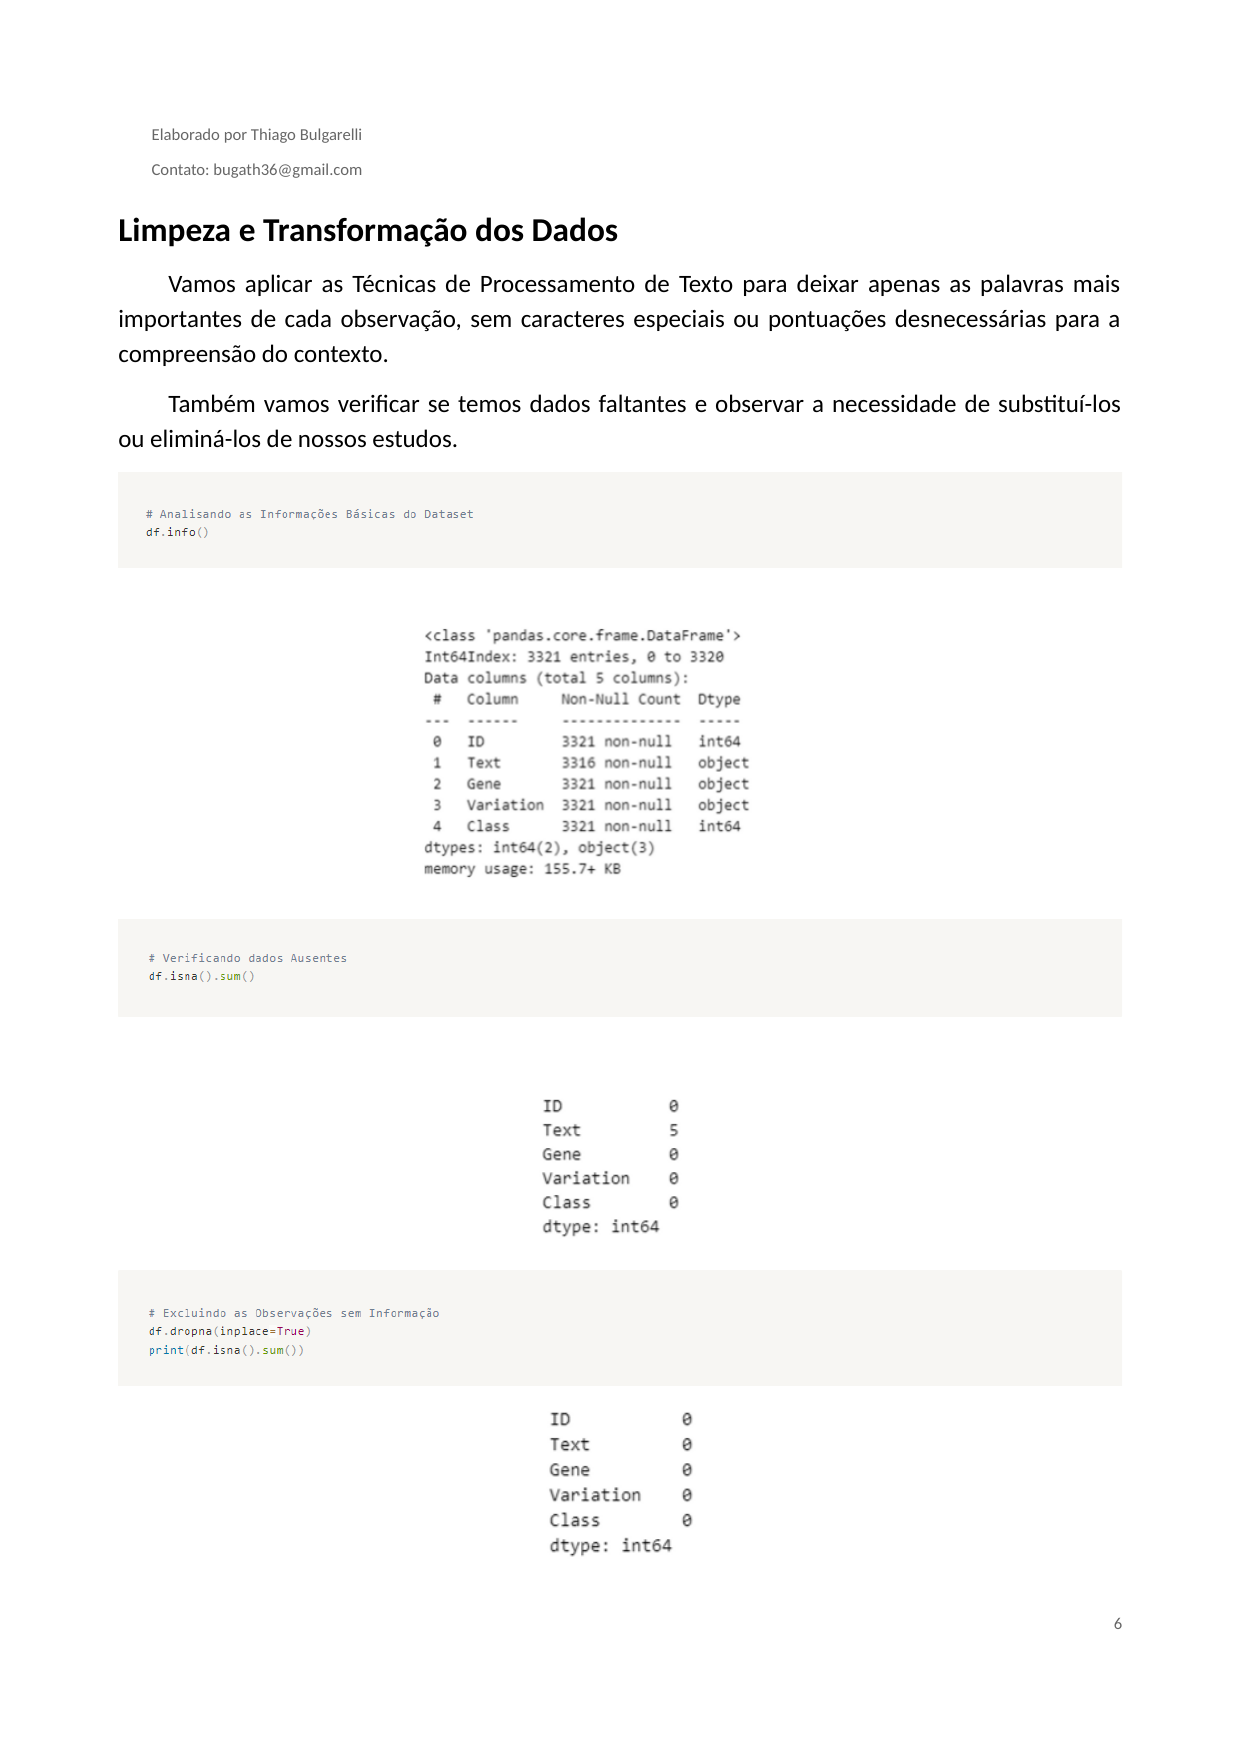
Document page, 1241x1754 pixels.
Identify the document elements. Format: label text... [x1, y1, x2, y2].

text Também vamos verificar se temos dados faltantes e observar a necessidade de substituí-los ou eliminá-los de nossos estudos. [118, 388, 1122, 453]
picture [118, 919, 1123, 1017]
picture [118, 472, 1123, 568]
text Vamos aplicar as Técnicas de Processamento de Texto para deixar apenas as palavras mais importantes de cada observação, sem caracteres especiais ou pontuações desnecessárias para a compreensão do contexto. [118, 268, 1122, 369]
picture [118, 1268, 1123, 1386]
subtitle Limpeza e Transformação dos Dados [118, 209, 1122, 250]
